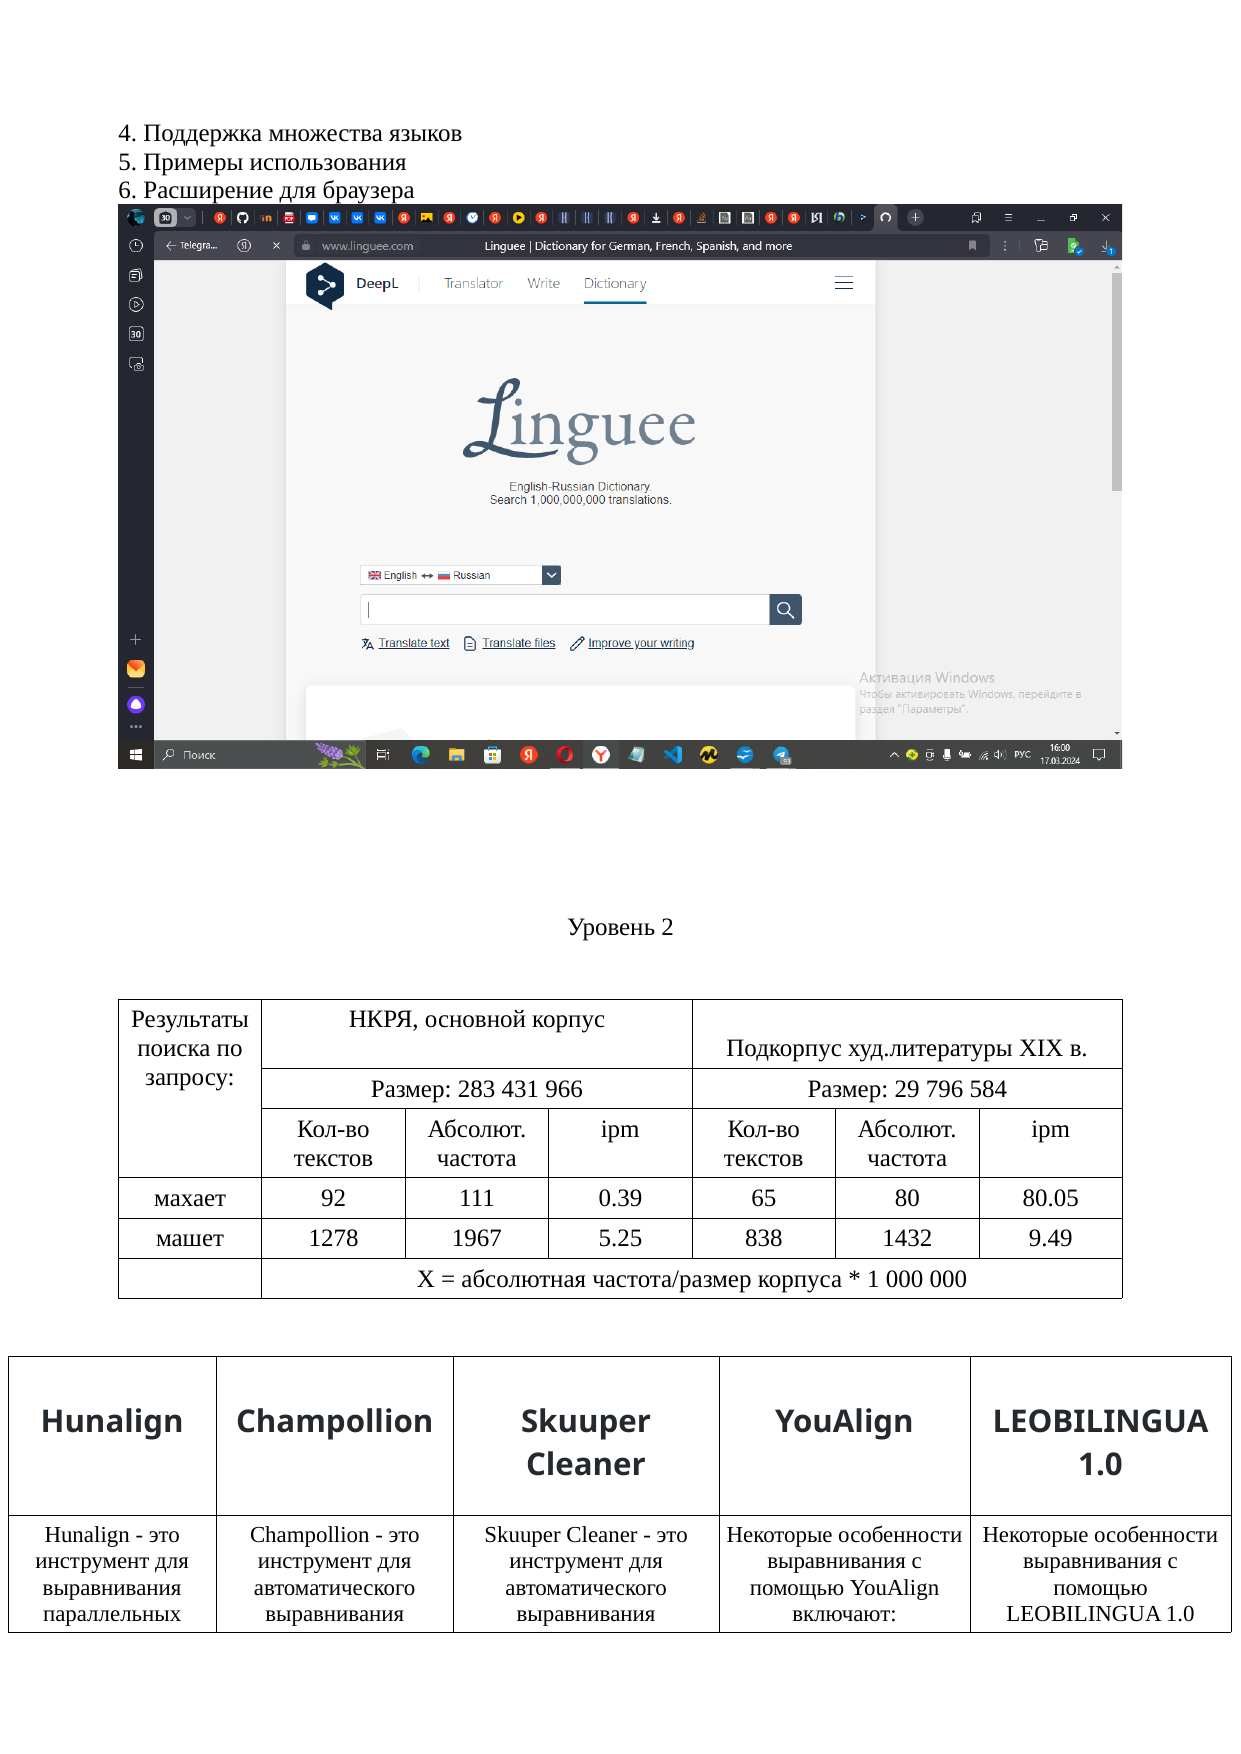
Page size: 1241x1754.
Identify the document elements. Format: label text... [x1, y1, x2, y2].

table_cell Некоторые особенности выравнивания с помощью YouAlign включают: [720, 1516, 970, 1632]
table_cell Кол-во текстов [262, 1109, 405, 1177]
table_cell Hunalign - это инструмент для выравнивания параллельных [9, 1516, 216, 1632]
table_header Результаты поиска по запросу: [119, 1000, 261, 1177]
table_cell 1432 [836, 1219, 979, 1258]
table_cell Абсолют. частота [836, 1109, 979, 1177]
table_header Skuuper Cleaner [454, 1357, 719, 1515]
table_header Hunalign [9, 1357, 216, 1515]
table_cell махает [119, 1178, 261, 1217]
table_cell 5,25 [549, 1219, 692, 1258]
table_cell Champollion - это инструмент для автоматического выравнивания [217, 1516, 453, 1632]
table_cell 838 [693, 1219, 835, 1258]
table_cell 80,05 [980, 1178, 1122, 1217]
text 4. Поддержка множества языков [118, 118, 1122, 147]
table_cell ipm [980, 1109, 1122, 1177]
picture [118, 204, 1123, 769]
table_cell Некоторые особенности выравнивания с помощью LEOBILINGUA 1.0 [971, 1516, 1231, 1632]
table_cell Кол-во текстов [693, 1109, 835, 1177]
table_cell машет [119, 1219, 261, 1258]
table_header Champollion [217, 1357, 453, 1515]
table_cell 92 [262, 1178, 405, 1217]
table_cell 1967 [406, 1219, 548, 1258]
table_cell 9,49 [980, 1219, 1122, 1258]
table_cell 0,39 [549, 1178, 692, 1217]
table_header Подкорпус худ.литературы XIX в. [693, 1000, 1122, 1068]
table_cell Skuuper Cleaner - это инструмент для автоматического выравнивания [454, 1516, 719, 1632]
table_cell 80 [836, 1178, 979, 1217]
table_header YouAlign [720, 1357, 970, 1515]
table_cell Абсолют. частота [406, 1109, 548, 1177]
table_cell Размер: 29 796 584 [693, 1069, 1122, 1108]
text 6. Расширение для браузера [118, 176, 1122, 204]
text 5. Примеры использования [118, 147, 1122, 176]
table_cell [119, 1259, 261, 1298]
table_header НКРЯ, основной корпус [262, 1000, 692, 1068]
table_cell 65 [693, 1178, 835, 1217]
text Уровень 2 [118, 912, 1122, 941]
table_header LEOBILINGUA 1.0 [971, 1357, 1231, 1515]
table_cell ipm [549, 1109, 692, 1177]
table_cell Размер: 283 431 966 [262, 1069, 692, 1108]
table_cell X = абсолютная частота/размер корпуса * 1 000 000 [262, 1259, 1122, 1298]
table_cell 111 [406, 1178, 548, 1217]
table_cell 1278 [262, 1219, 405, 1258]
